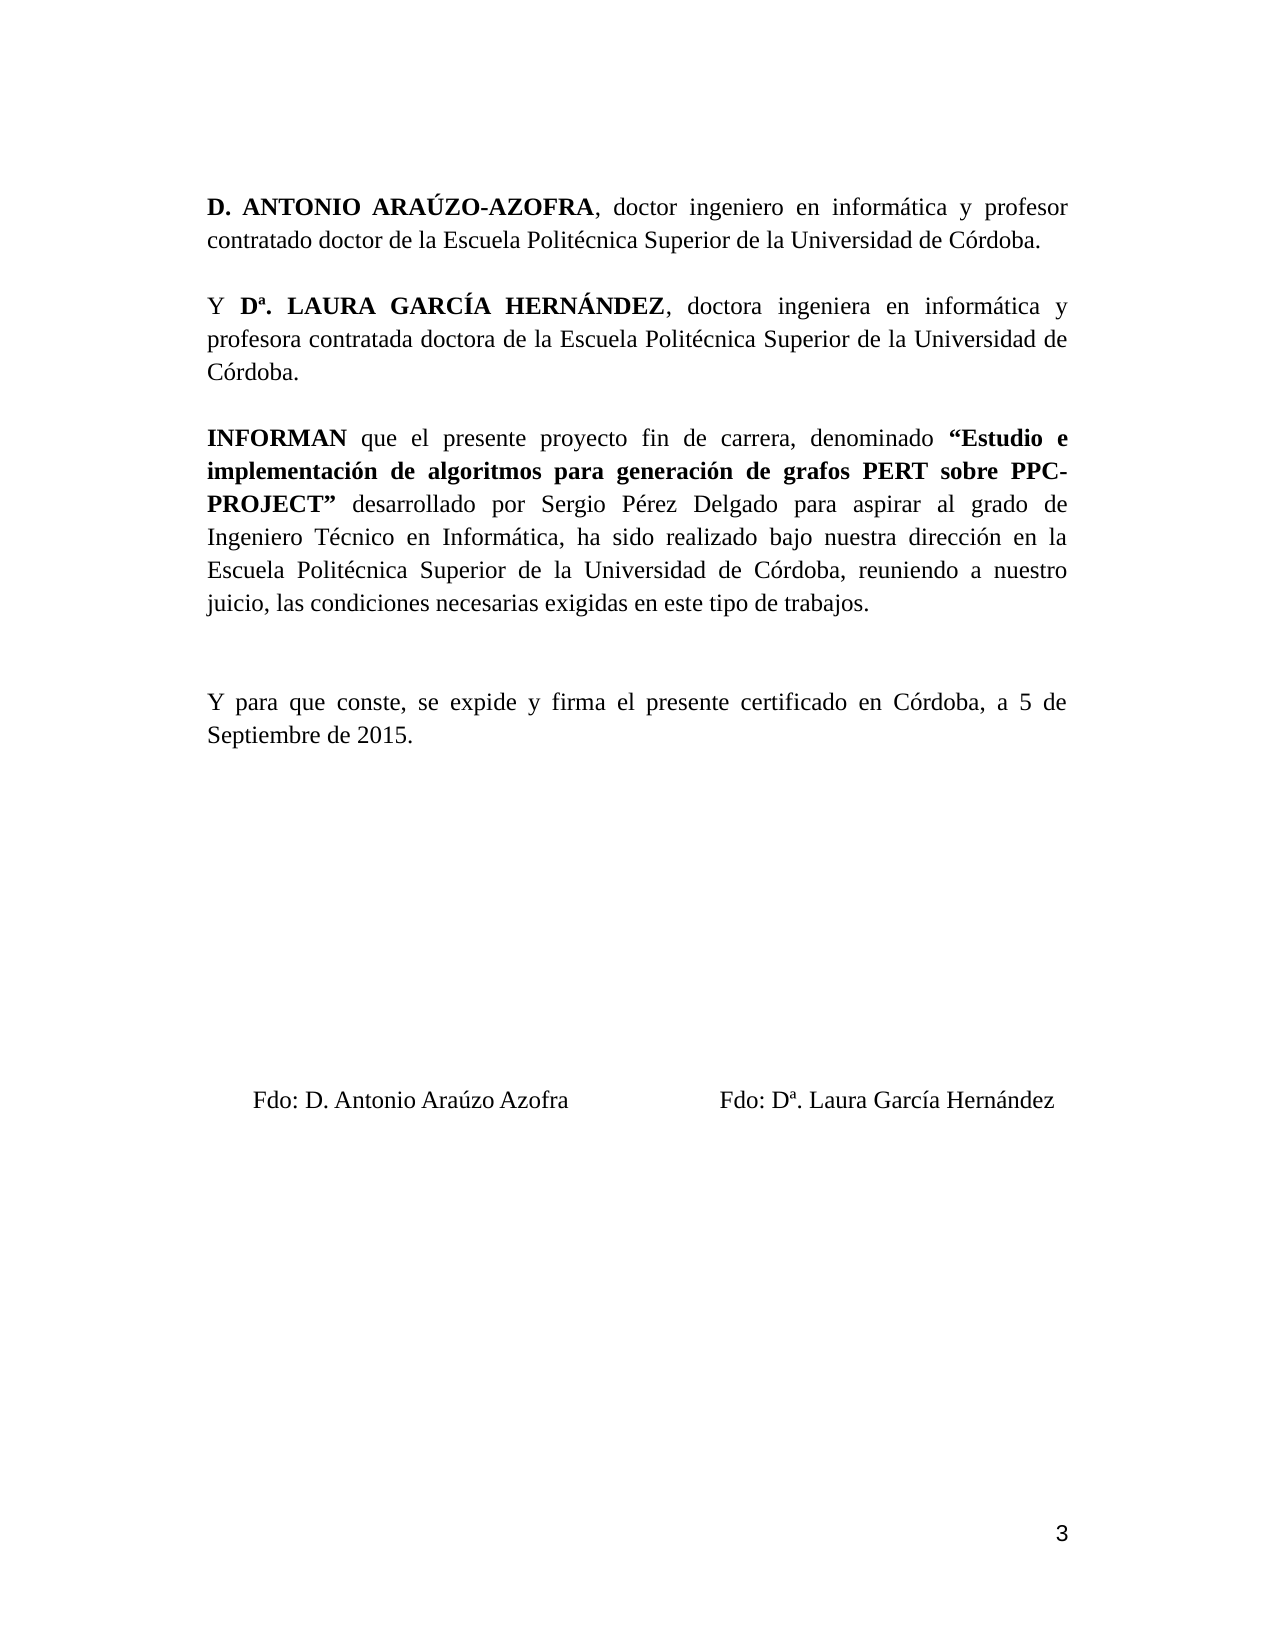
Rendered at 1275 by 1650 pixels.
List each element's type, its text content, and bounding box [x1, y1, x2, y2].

text Y Dª. LAURA GARCÍA HERNÁNDEZ, doctora ingeniera en informática y profesora contratada doctora de la Escuela Politécnica Superior de la Universidad de Córdoba. [207, 291, 1068, 386]
text Fdo: D. Antonio Araúzo Azofra Fdo: Dª. Laura García Hernández [207, 1086, 1068, 1114]
text INFORMAN que el presente proyecto fin de carrera, denominado “Estudio e implementación de algoritmos para generación de grafos PERT sobre PPC-PROJECT” desarrollado por Sergio Pérez Delgado para aspirar al grado de Ingeniero Técnico en Informática, ha sido realizado bajo nuestra dirección en la Escuela Politécnica Superior de la Universidad de Córdoba, reuniendo a nuestro juicio, las condiciones necesarias exigidas en este tipo de trabajos. [207, 423, 1068, 617]
text D. ANTONIO ARAÚZO-AZOFRA, doctor ingeniero en informática y profesor contratado doctor de la Escuela Politécnica Superior de la Universidad de Córdoba. [207, 192, 1068, 254]
text Y para que conste, se expide y firma el presente certificado en Córdoba, a 5 de Septiembre de 2015. [207, 687, 1068, 749]
